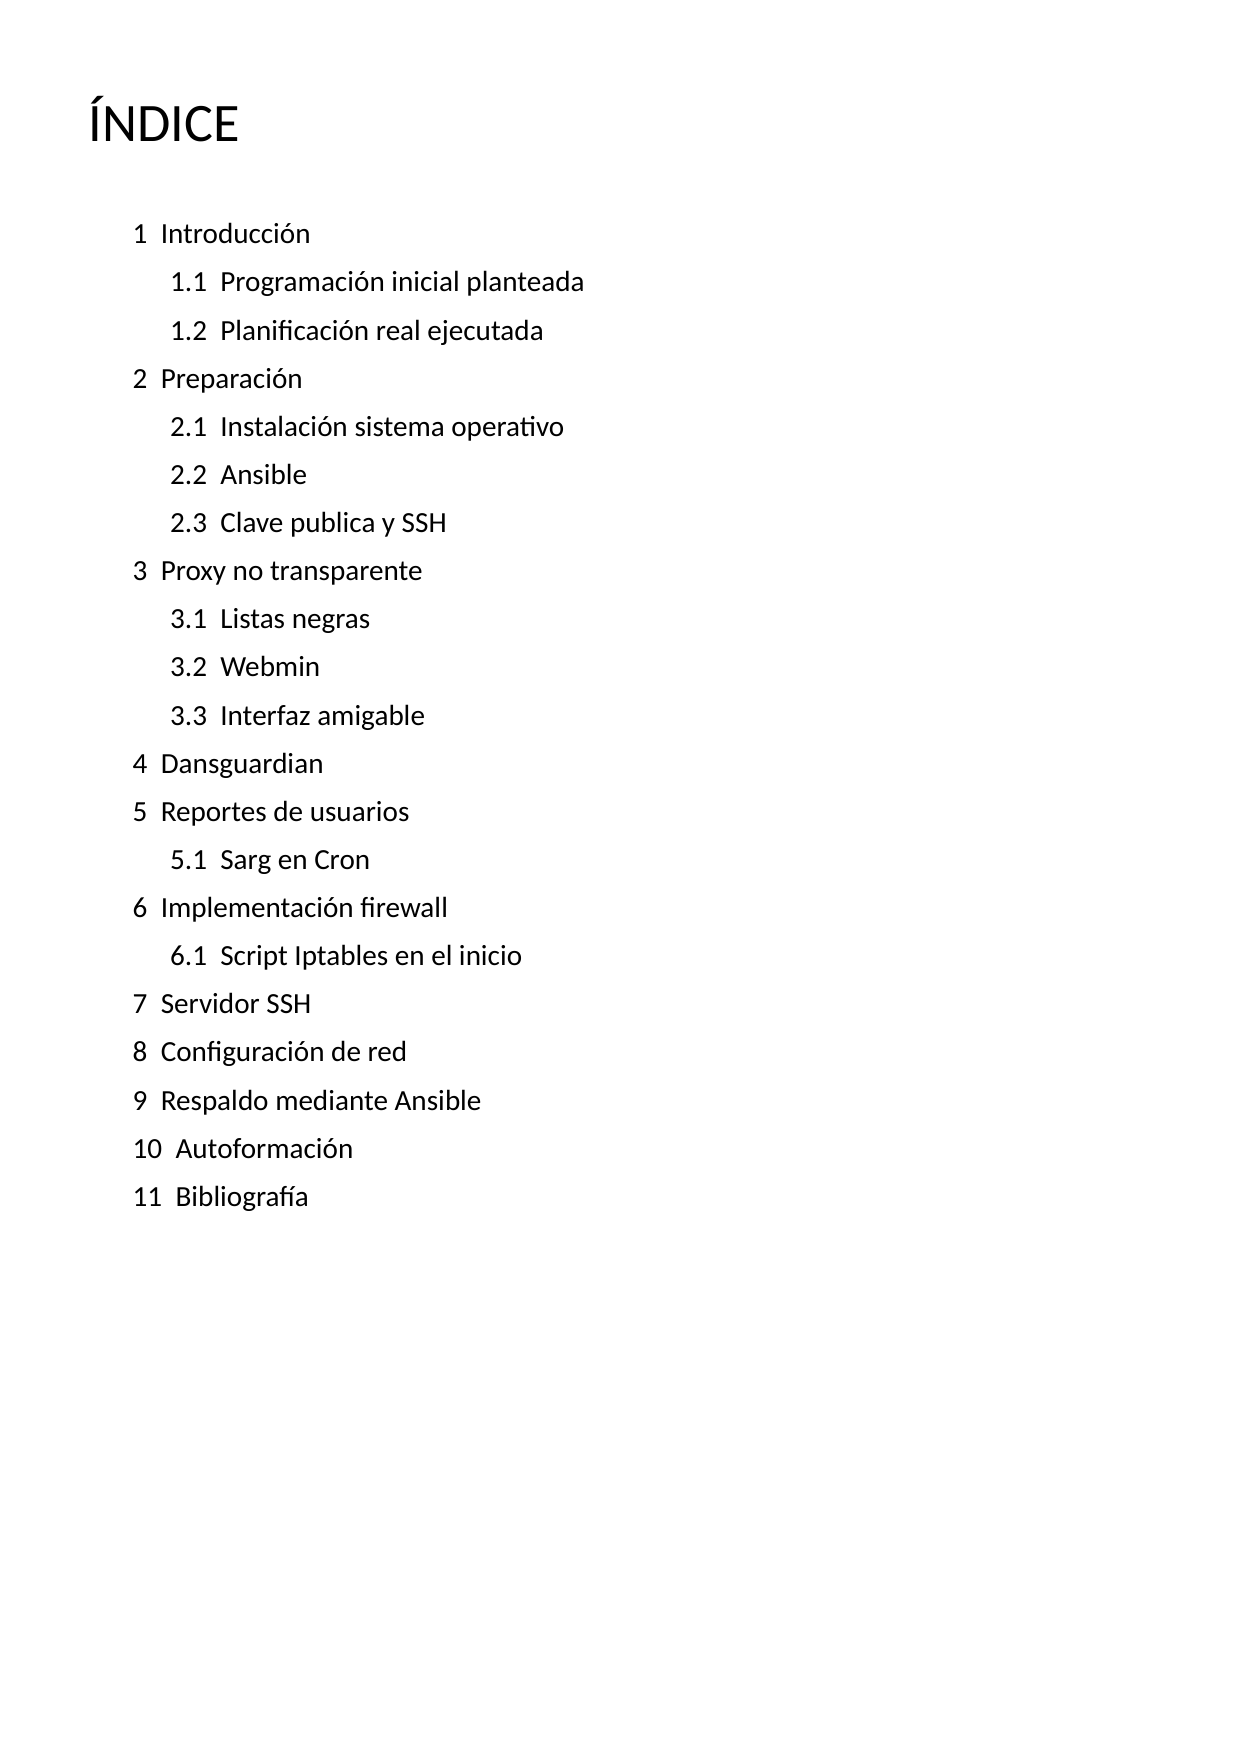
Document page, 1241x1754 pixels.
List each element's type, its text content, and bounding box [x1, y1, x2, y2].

list Webmin [163, 648, 1152, 684]
list Servidor SSH [126, 985, 1152, 1021]
list Interfaz amigable [163, 697, 1152, 732]
list Configuración de red [126, 1033, 1152, 1069]
list Script Iptables en el inicio [163, 937, 1152, 973]
list Dansguardian [126, 745, 1152, 780]
list Listas negras [163, 600, 1152, 636]
list Ansible [163, 456, 1152, 492]
list Respaldo mediante Ansible [126, 1082, 1152, 1117]
list Planificación real ejecutada [163, 312, 1152, 347]
list Introducción [126, 215, 1152, 251]
list Sarg en Cron [163, 841, 1152, 877]
list Reportes de usuarios [126, 793, 1152, 828]
list Programación inicial planteada [163, 263, 1152, 299]
list Proxy no transparente [126, 552, 1152, 588]
list Preparación [126, 360, 1152, 395]
list Implementación firewall [126, 889, 1152, 925]
list Instalación sistema operativo [163, 408, 1152, 443]
list Autoformación [126, 1130, 1152, 1165]
list Bibliografía [126, 1178, 1152, 1213]
list Clave publica y SSH [163, 504, 1152, 540]
text ÍNDICE [88, 88, 1152, 155]
